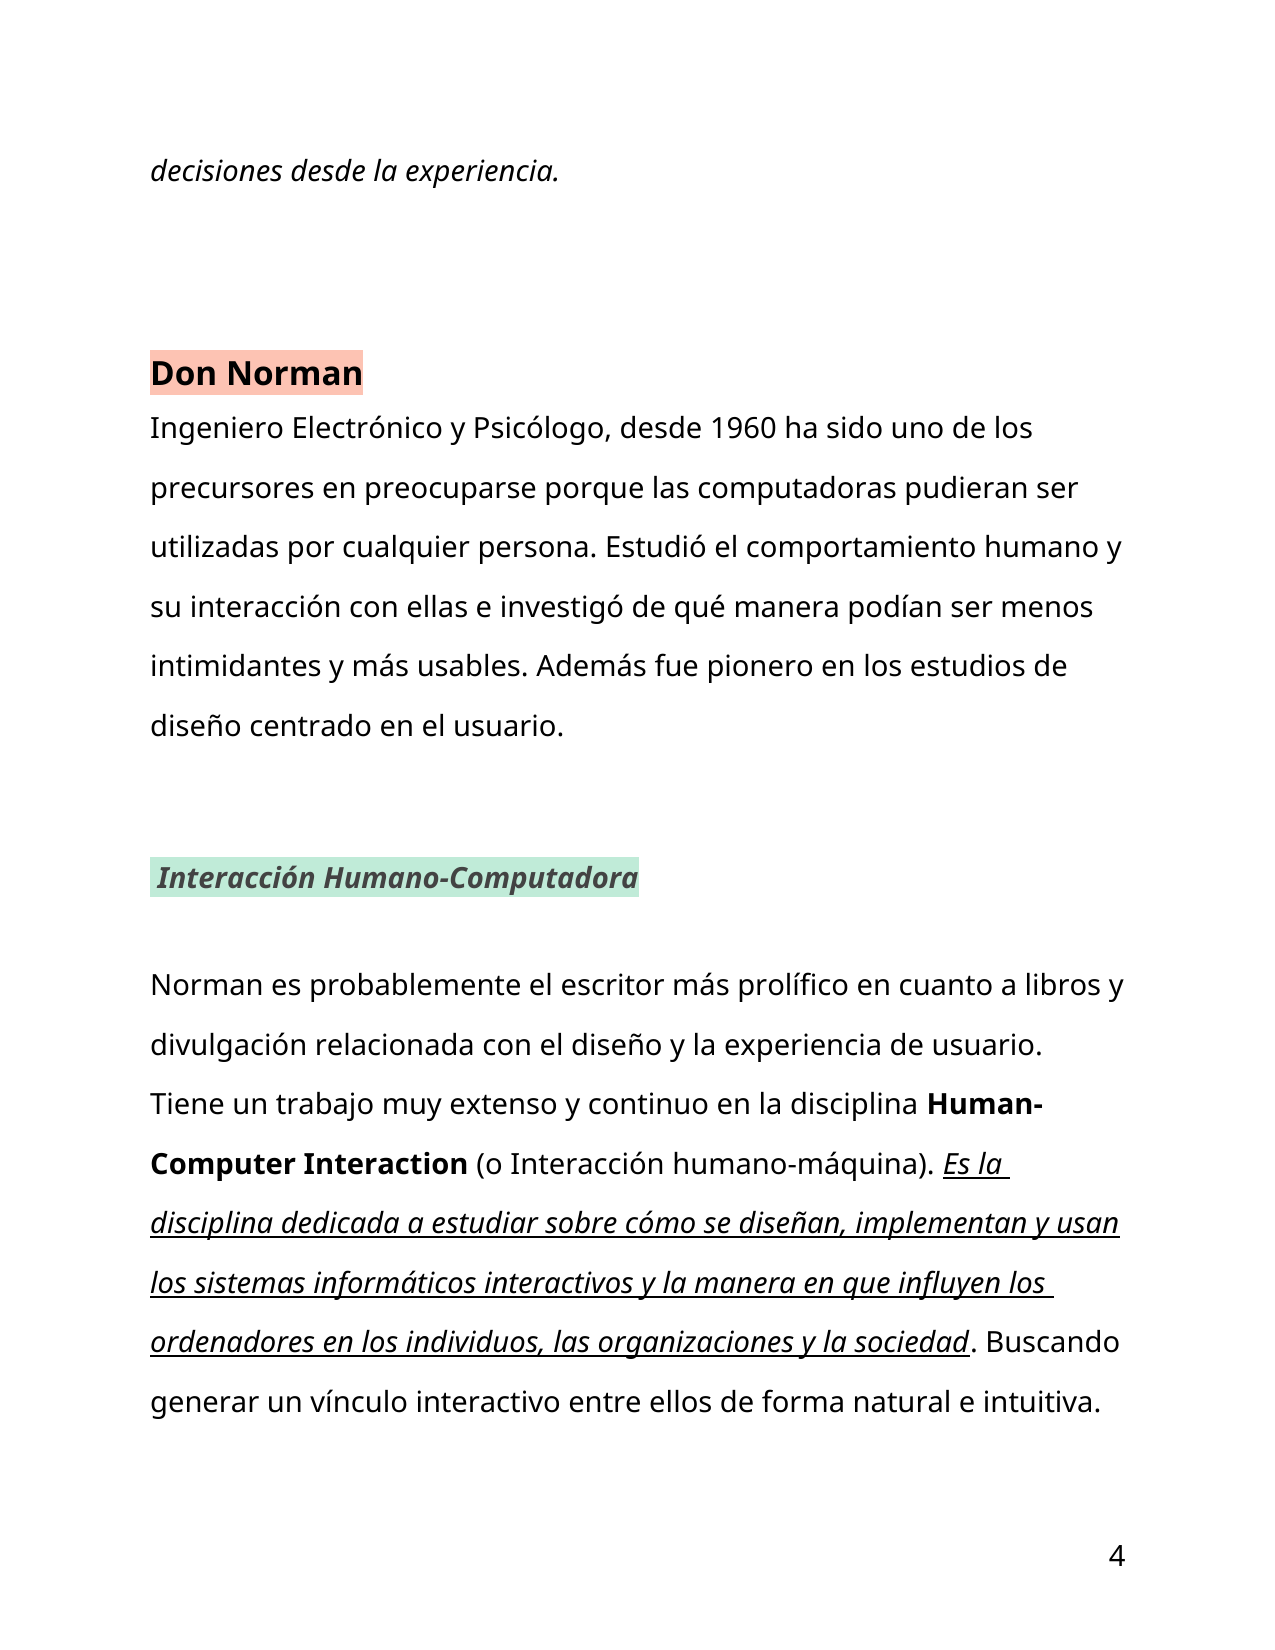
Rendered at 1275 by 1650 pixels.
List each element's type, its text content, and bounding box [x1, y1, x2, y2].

subtitle Interacción Humano-Computadora [639, 857, 1125, 897]
text Norman es probablemente el escritor más prolífico en cuanto a libros y divulgación relacionada con el diseño y la experiencia de usuario. Tiene un trabajo muy extenso y continuo en la disciplina Human-Computer Interaction (o Interacción humano-máquina). Es la disciplina dedicada a estudiar sobre cómo se diseñan, implementan y usan los sistemas informáticos interactivos y la manera en que influyen los ordenadores en los individuos, las organizaciones y la sociedad. Buscando generar un vínculo interactivo entre ellos de forma natural e intuitiva. [150, 965, 1125, 1421]
subtitle Don Norman [150, 349, 1125, 395]
text decisiones desde la experiencia. [150, 150, 1125, 190]
text Ingeniero Electrónico y Psicólogo, desde 1960 ha sido uno de los precursores en preocuparse porque las computadoras pudieran ser utilizadas por cualquier persona. Estudió el comportamiento humano y su interacción con ellas e investigó de qué manera podían ser menos intimidantes y más usables. Además fue pionero en los estudios de diseño centrado en el usuario. [150, 407, 1125, 744]
